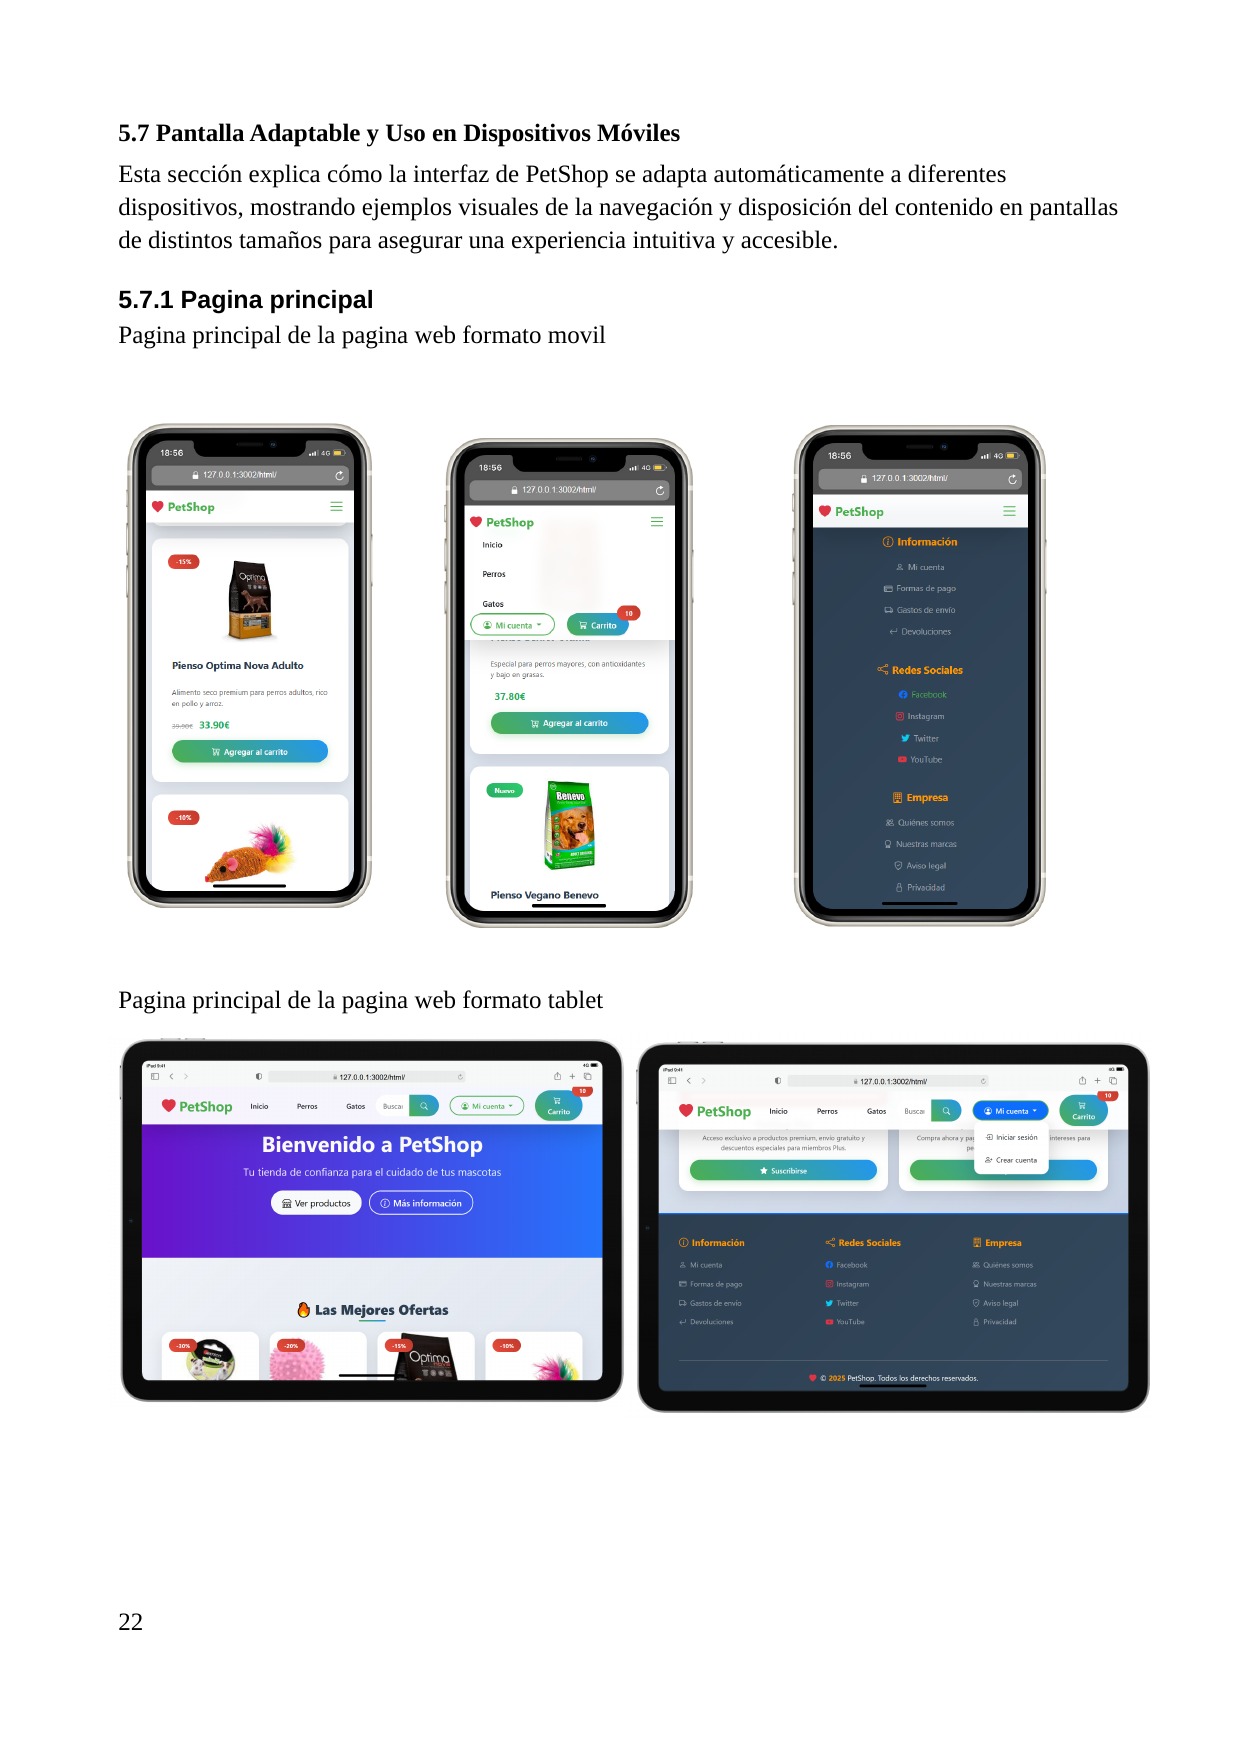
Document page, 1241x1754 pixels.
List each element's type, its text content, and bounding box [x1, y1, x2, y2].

subtitle 5.7.1 Pagina principal [118, 286, 1122, 314]
text Pagina principal de la pagina web formato movil [118, 321, 1122, 349]
picture [432, 431, 711, 938]
subtitle 5.7 Pantalla Adaptable y Uso en Dispositivos Móviles [118, 118, 1122, 147]
picture [114, 420, 376, 929]
text Esta sección explica cómo la interfaz de PetShop se adapta automáticamente a diferentes dispositivos, mostrando ejemplos visuales de la navegación y disposición del contenido en pantallas de distintos tamaños para asegurar una experiencia intuitiva y accesible. [118, 159, 1122, 254]
picture [787, 416, 1063, 936]
text Pagina principal de la pagina web formato tablet [118, 985, 1122, 1013]
picture [106, 1034, 1154, 1418]
